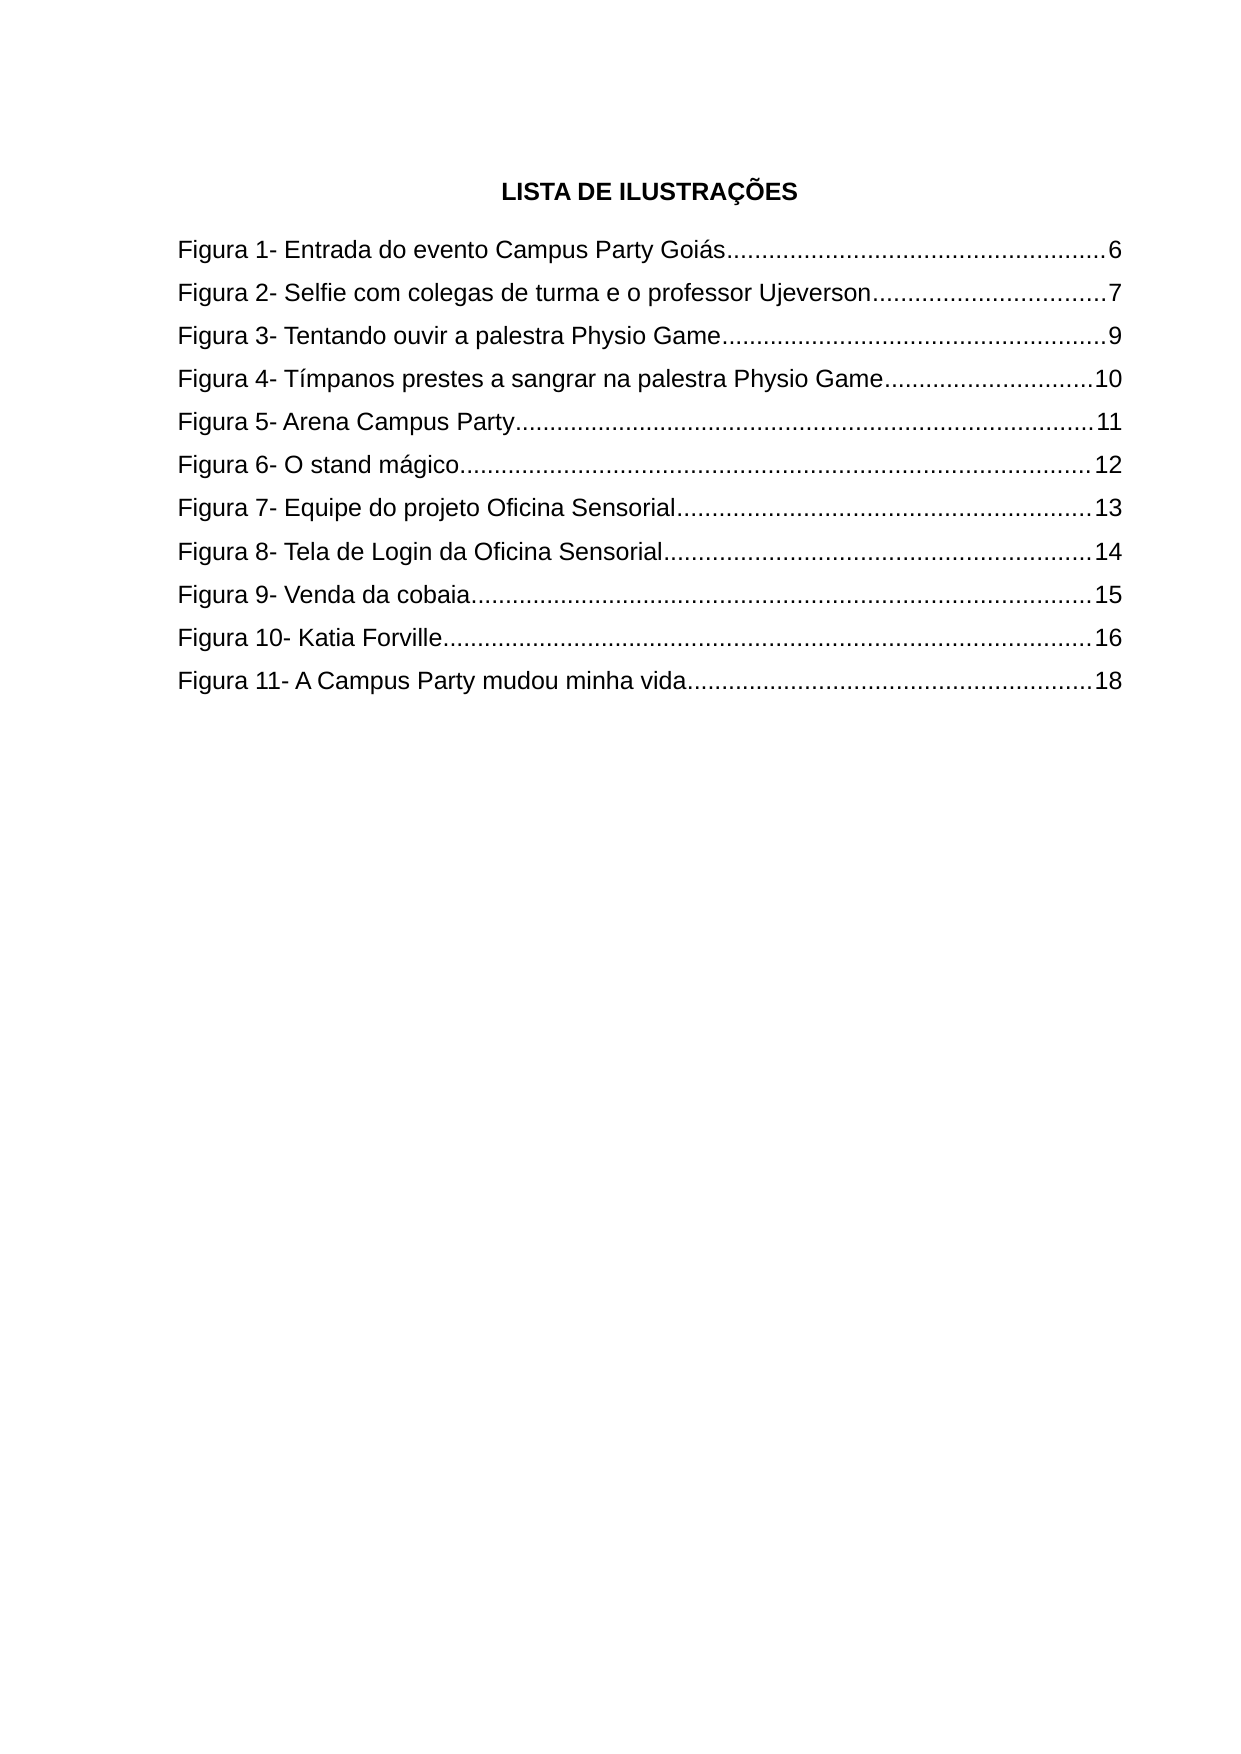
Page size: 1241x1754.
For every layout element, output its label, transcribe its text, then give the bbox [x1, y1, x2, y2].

text Figura 9- Venda da cobaia 15 [177, 580, 1122, 608]
text Figura 10- Katia Forville 16 [177, 623, 1122, 652]
text Figura 1- Entrada do evento Campus Party Goiás 6 [177, 235, 1122, 263]
text Figura 7- Equipe do projeto Oficina Sensorial 13 [177, 493, 1122, 522]
text Figura 6- O stand mágico 12 [177, 450, 1122, 479]
text Figura 3- Tentando ouvir a palestra Physio Game 9 [177, 321, 1122, 350]
text Figura 2- Selfie com colegas de turma e o professor Ujeverson 7 [177, 278, 1122, 307]
text Figura 4- Tímpanos prestes a sangrar na palestra Physio Game 10 [177, 364, 1122, 393]
text LISTA DE ILUSTRAÇÕES [177, 177, 1122, 206]
text Figura 5- Arena Campus Party 11 [177, 407, 1122, 436]
text Figura 8- Tela de Login da Oficina Sensorial 14 [177, 537, 1122, 565]
text Figura 11- A Campus Party mudou minha vida 18 [177, 666, 1122, 695]
